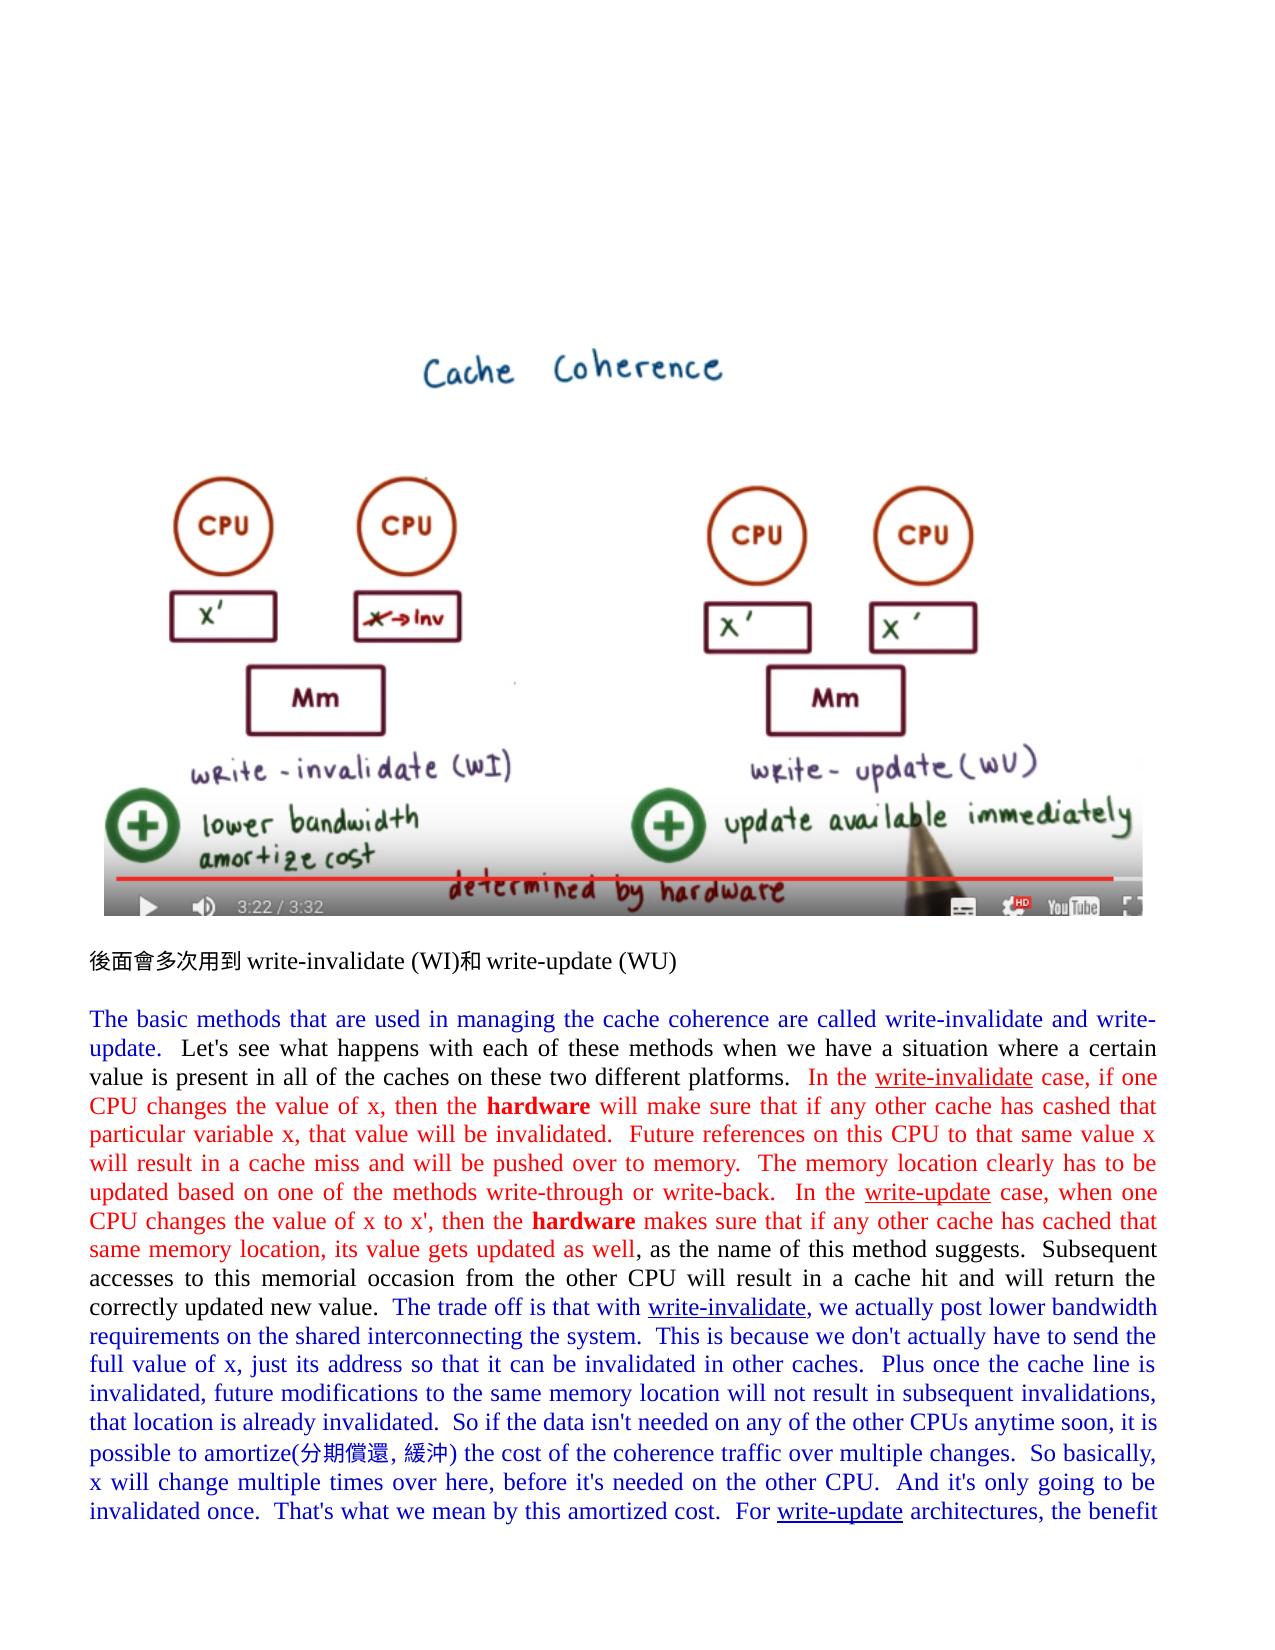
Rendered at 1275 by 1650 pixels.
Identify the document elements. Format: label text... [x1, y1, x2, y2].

text 後面會多次用到write-invalidate (WI)和write-update (WU) [89, 944, 1158, 976]
picture [104, 348, 1143, 916]
text The basic methods that are used in managing the cache coherence are called write-invalidate and write-update. Let's see what happens with each of these methods when we have a situation where a certain value is present in all of the caches on these two different platforms. In the write-invalidate case, if one CPU changes the value of x, then the hardware will make sure that if any other cache has cashed that particular variable x, that value will be invalidated. Future references on this CPU to that same value x will result in a cache miss and will be pushed over to memory. The memory location clearly has to be updated based on one of the methods write-through or write-back. In the write-update case, when one CPU changes the value of x to x', then the hardware makes sure that if any other cache has cached that same memory location, its value gets updated as well, as the name of this method suggests. Subsequent accesses to this memorial occasion from the other CPU will result in a cache hit and will return the correctly updated new value. The trade off is that with write-invalidate, we actually post lower bandwidth requirements on the shared interconnecting the system. This is because we don't actually have to send the full value of x, just its address so that it can be invalidated in other caches. Plus once the cache line is invalidated, future modifications to the same memory location will not result in subsequent invalidations, that location is already invalidated. So if the data isn't needed on any of the other CPUs anytime soon, it is possible to amortize(分期償還, 緩沖) the cost of the coherence traffic over multiple changes. So basically, x will change multiple times over here, before it's needed on the other CPU. And it's only going to be invalidated once. That's what we mean by this amortized cost. For write-update architectures, the benefit [89, 1004, 1158, 1525]
